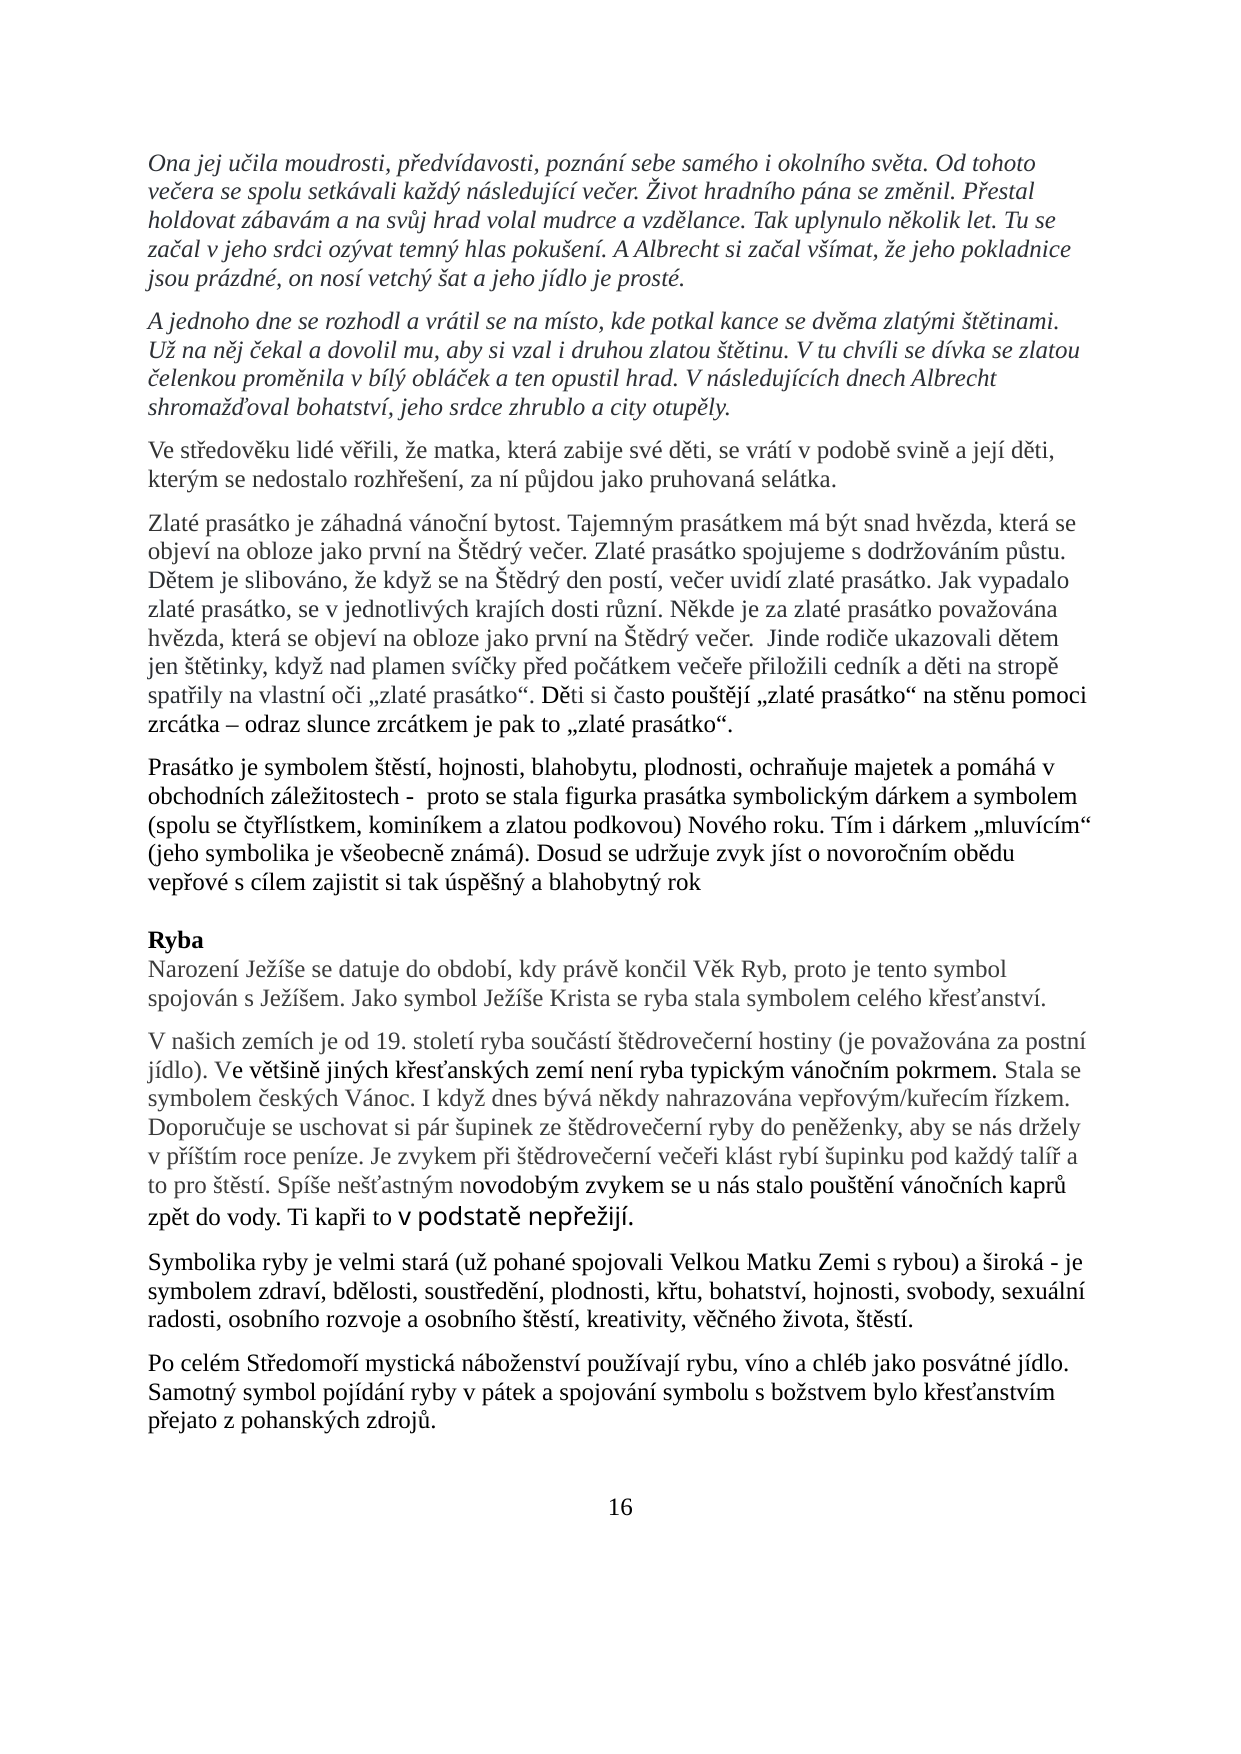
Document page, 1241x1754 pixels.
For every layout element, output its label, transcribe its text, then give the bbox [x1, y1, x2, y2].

text Symbolika ryby je velmi stará (už pohané spojovali Velkou Matku Zemi s rybou) a široká - je symbolem zdraví, bdělosti, soustředění, plodnosti, křtu, bohatství, hojnosti, svobody, sexuální radosti, osobního rozvoje a osobního štěstí, kreativity, věčného života, štěstí. [148, 1247, 1093, 1333]
text Narození Ježíše se datuje do období, kdy právě končil Věk Ryb, proto je tento symbol spojován s Ježíšem. Jako symbol Ježíše Krista se ryba stala symbolem celého křesťanství. [148, 954, 1093, 1011]
text Zlaté prasátko je záhadná vánoční bytost. Tajemným prasátkem má být snad hvězda, která se objeví na obloze jako první na Štědrý večer. Zlaté prasátko spojujeme s dodržováním půstu. Dětem je slibováno, že když se na Štědrý den postí, večer uvidí zlaté prasátko. Jak vypadalo zlaté prasátko, se v jednotlivých krajích dosti různí. Někde je za zlaté prasátko považována hvězda, která se objeví na obloze jako první na Štědrý večer. Jinde rodiče ukazovali dětem jen štětinky, když nad plamen svíčky před počátkem večeře přiložili cedník a děti na stropě spatřily na vlastní oči „zlaté prasátko“. Děti si často pouštějí „zlaté prasátko“ na stěnu pomoci zrcátka – odraz slunce zrcátkem je pak to „zlaté prasátko“. [148, 508, 1093, 738]
subtitle Ryba [148, 925, 1093, 954]
text Prasátko je symbolem štěstí, hojnosti, blahobytu, plodnosti, ochraňuje majetek a pomáhá v obchodních záležitostech - proto se stala figurka prasátka symbolickým dárkem a symbolem (spolu se čtyřlístkem, kominíkem a zlatou podkovou) Nového roku. Tím i dárkem „mluvícím“ (jeho symbolika je všeobecně známá). Dosud se udržuje zvyk jíst o novoročním obědu vepřové s cílem zajistit si tak úspěšný a blahobytný rok [148, 752, 1093, 896]
text Po celém Středomoří mystická náboženství používají rybu, víno a chléb jako posvátné jídlo. Samotný symbol pojídání ryby v pátek a spojování symbolu s božstvem bylo křesťanstvím přejato z pohanských zdrojů. [148, 1348, 1093, 1434]
text Ona jej učila moudrosti, předvídavosti, poznání sebe samého i okolního světa. Od tohoto večera se spolu setkávali každý následující večer. Život hradního pána se změnil. Přestal holdovat zábavám a na svůj hrad volal mudrce a vzdělance. Tak uplynulo několik let. Tu se začal v jeho srdci ozývat temný hlas pokušení. A Albrecht si začal všímat, že jeho pokladnice jsou prázdné, on nosí vetchý šat a jeho jídlo je prosté. [148, 148, 1093, 291]
text A jednoho dne se rozhodl a vrátil se na místo, kde potkal kance se dvěma zlatými štětinami. Už na něj čekal a dovolil mu, aby si vzal i druhou zlatou štětinu. V tu chvíli se dívka se zlatou čelenkou proměnila v bílý obláček a ten opustil hrad. V následujících dnech Albrecht shromažďoval bohatství, jeho srdce zhrublo a city otupěly. [148, 306, 1093, 421]
text Ve středověku lidé věřili, že matka, která zabije své děti, se vrátí v podobě svině a její děti, kterým se nedostalo rozhřešení, za ní půjdou jako pruhovaná selátka. [148, 436, 1093, 493]
text 16 [148, 1492, 1093, 1521]
text V našich zemích je od 19. století ryba součástí štědrovečerní hostiny (je považována za postní jídlo). Ve většině jiných křesťanských zemí není ryba typickým vánočním pokrmem. Stala se symbolem českých Vánoc. I když dnes bývá někdy nahrazována vepřovým/kuřecím řízkem. Doporučuje se uschovat si pár šupinek ze štědrovečerní ryby do peněženky, aby se nás držely v příštím roce peníze. Je zvykem při štědrovečerní večeři klást rybí šupinku pod každý talíř a to pro štěstí. Spíše nešťastným novodobým zvykem se u nás stalo pouštění vánočních kaprů zpět do vody. Ti kapři to v podstatě nepřežijí. [148, 1026, 1093, 1232]
